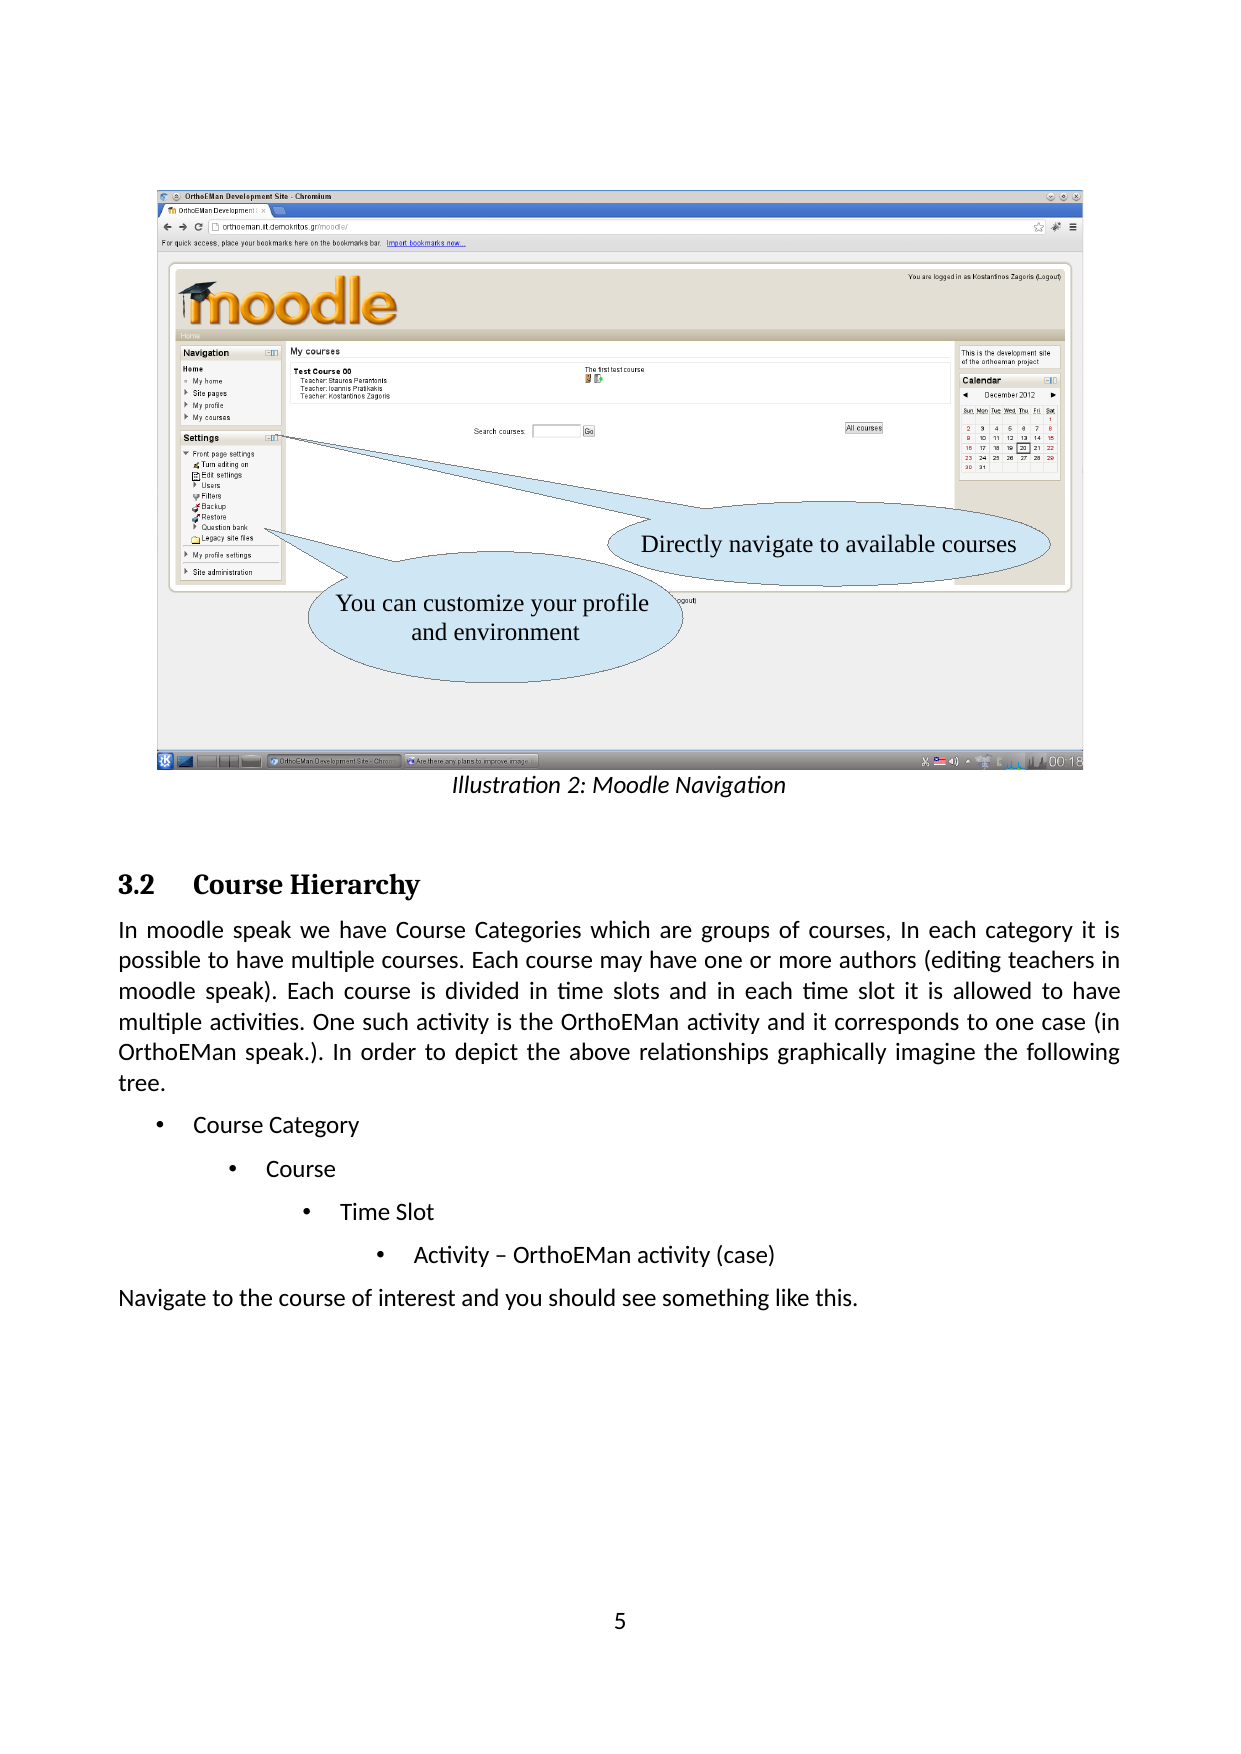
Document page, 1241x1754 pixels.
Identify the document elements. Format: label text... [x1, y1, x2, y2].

list Course Category [156, 1110, 1122, 1140]
picture [157, 190, 1084, 770]
list Activity – OrthoEMan activity (case) [376, 1239, 1122, 1269]
text Navigate to the course of interest and you should see something like this. [118, 1282, 1122, 1312]
subtitle Course Hierarchy [118, 868, 1122, 902]
text Illustration 2: Moodle Navigation [157, 770, 1083, 800]
list Course [228, 1153, 1122, 1183]
list Time Slot [302, 1196, 1122, 1226]
text In moodle speak we have Course Categories which are groups of courses, In each category it is possible to have multiple courses. Each course may have one or more authors (editing teachers in moodle speak). Each course is divided in time slots and in each time slot it is allowed to have multiple activities. One such activity is the OrthoEMan activity and it corresponds to one case (in OrthoEMan speak.). In order to depict the above relationships graphically imagine the following tree. [118, 914, 1122, 1097]
